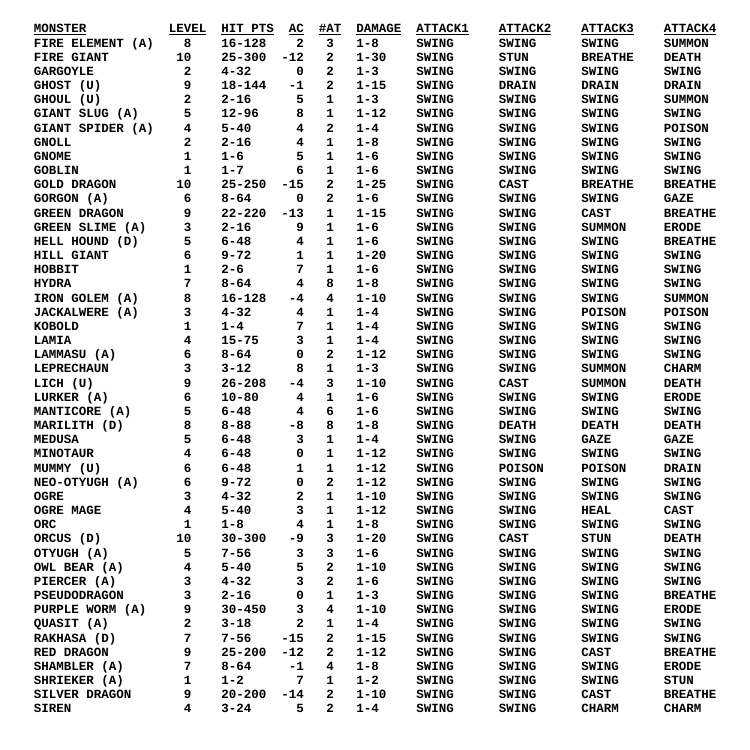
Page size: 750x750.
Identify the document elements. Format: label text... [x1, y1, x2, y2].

text MONSTER LEVEL HIT PTS AC #AT DAMAGE ATTACK1 ATTACK2 ATTACK3 ATTACK4 [22, 22, 727, 37]
text MARILITH (D) 8 8-88 -8 8 1-8 SWING DEATH DEATH DEATH [22, 419, 727, 433]
text IRON GOLEM (A) 8 16-128 -4 4 1-10 SWING SWING SWING SUMMON [22, 292, 727, 306]
text OGRE MAGE 4 5-40 3 1 1-12 SWING SWING HEAL CAST [22, 504, 727, 518]
text LICH (U) 9 26-208 -4 3 1-10 SWING CAST SUMMON DEATH [22, 377, 727, 391]
text MEDUSA 5 6-48 3 1 1-4 SWING SWING GAZE GAZE [22, 433, 727, 447]
text FIRE GIANT 10 25-300 -12 2 1-30 SWING STUN BREATHE DEATH [22, 51, 727, 65]
text SHRIEKER (A) 1 1-2 7 1 1-2 SWING SWING SWING STUN [22, 674, 727, 688]
text GOLD DRAGON 10 25-250 -15 2 1-25 SWING CAST BREATHE BREATHE [22, 178, 727, 192]
text HYDRA 7 8-64 4 8 1-8 SWING SWING SWING SWING [22, 277, 727, 292]
text ORC 1 1-8 4 1 1-8 SWING SWING SWING SWING [22, 518, 727, 532]
text GNOME 1 1-6 5 1 1-6 SWING SWING SWING SWING [22, 150, 727, 164]
text RED DRAGON 9 25-200 -12 2 1-12 SWING SWING CAST BREATHE [22, 646, 727, 660]
text MINOTAUR 4 6-48 0 1 1-12 SWING SWING SWING SWING [22, 447, 727, 462]
text LAMMASU (A) 6 8-64 0 2 1-12 SWING SWING SWING SWING [22, 348, 727, 362]
text MUMMY (U) 6 6-48 1 1 1-12 SWING POISON POISON DRAIN [22, 462, 727, 476]
text RAKHASA (D) 7 7-56 -15 2 1-15 SWING SWING SWING SWING [22, 632, 727, 646]
text OTYUGH (A) 5 7-56 3 3 1-6 SWING SWING SWING SWING [22, 547, 727, 561]
text GARGOYLE 2 4-32 0 2 1-3 SWING SWING SWING SWING [22, 65, 727, 79]
text GIANT SLUG (A) 5 12-96 8 1 1-12 SWING SWING SWING SWING [22, 107, 727, 122]
text GHOUL (U) 2 2-16 5 1 1-3 SWING SWING SWING SUMMON [22, 93, 727, 107]
text QUASIT (A) 2 3-18 2 1 1-4 SWING SWING SWING SWING [22, 617, 727, 632]
text HELL HOUND (D) 5 6-48 4 1 1-6 SWING SWING SWING BREATHE [22, 235, 727, 249]
text GREEN SLIME (A) 3 2-16 9 1 1-6 SWING SWING SUMMON ERODE [22, 221, 727, 235]
text LURKER (A) 6 10-80 4 1 1-6 SWING SWING SWING ERODE [22, 391, 727, 405]
text SILVER DRAGON 9 20-200 -14 2 1-10 SWING SWING CAST BREATHE [22, 688, 727, 702]
text PSEUDODRAGON 3 2-16 0 1 1-3 SWING SWING SWING BREATHE [22, 589, 727, 603]
text JACKALWERE (A) 3 4-32 4 1 1-4 SWING SWING POISON POISON [22, 306, 727, 320]
text ORCUS (D) 10 30-300 -9 3 1-20 SWING CAST STUN DEATH [22, 532, 727, 547]
text GNOLL 2 2-16 4 1 1-8 SWING SWING SWING SWING [22, 136, 727, 150]
text GOBLIN 1 1-7 6 1 1-6 SWING SWING SWING SWING [22, 164, 727, 178]
text PIERCER (A) 3 4-32 3 2 1-6 SWING SWING SWING SWING [22, 575, 727, 589]
text LAMIA 4 15-75 3 1 1-4 SWING SWING SWING SWING [22, 334, 727, 348]
text LEPRECHAUN 3 3-12 8 1 1-3 SWING SWING SUMMON CHARM [22, 362, 727, 377]
text FIRE ELEMENT (A) 8 16-128 2 3 1-8 SWING SWING SWING SUMMON [22, 37, 727, 51]
text GHOST (U) 9 18-144 -1 2 1-15 SWING DRAIN DRAIN DRAIN [22, 79, 727, 93]
text OWL BEAR (A) 4 5-40 5 2 1-10 SWING SWING SWING SWING [22, 561, 727, 575]
text NEO-OTYUGH (A) 6 9-72 0 2 1-12 SWING SWING SWING SWING [22, 476, 727, 490]
text HOBBIT 1 2-6 7 1 1-6 SWING SWING SWING SWING [22, 263, 727, 277]
text OGRE 3 4-32 2 1 1-10 SWING SWING SWING SWING [22, 490, 727, 504]
text KOBOLD 1 1-4 7 1 1-4 SWING SWING SWING SWING [22, 320, 727, 334]
text GORGON (A) 6 8-64 0 2 1-6 SWING SWING SWING GAZE [22, 192, 727, 207]
text SHAMBLER (A) 7 8-64 -1 4 1-8 SWING SWING SWING ERODE [22, 660, 727, 674]
text SIREN 4 3-24 5 2 1-4 SWING SWING CHARM CHARM [22, 702, 727, 717]
text GREEN DRAGON 9 22-220 -13 1 1-15 SWING SWING CAST BREATHE [22, 207, 727, 221]
text HILL GIANT 6 9-72 1 1 1-20 SWING SWING SWING SWING [22, 249, 727, 263]
text GIANT SPIDER (A) 4 5-40 4 2 1-4 SWING SWING SWING POISON [22, 122, 727, 136]
text PURPLE WORM (A) 9 30-450 3 4 1-10 SWING SWING SWING ERODE [22, 603, 727, 617]
text MANTICORE (A) 5 6-48 4 6 1-6 SWING SWING SWING SWING [22, 405, 727, 419]
